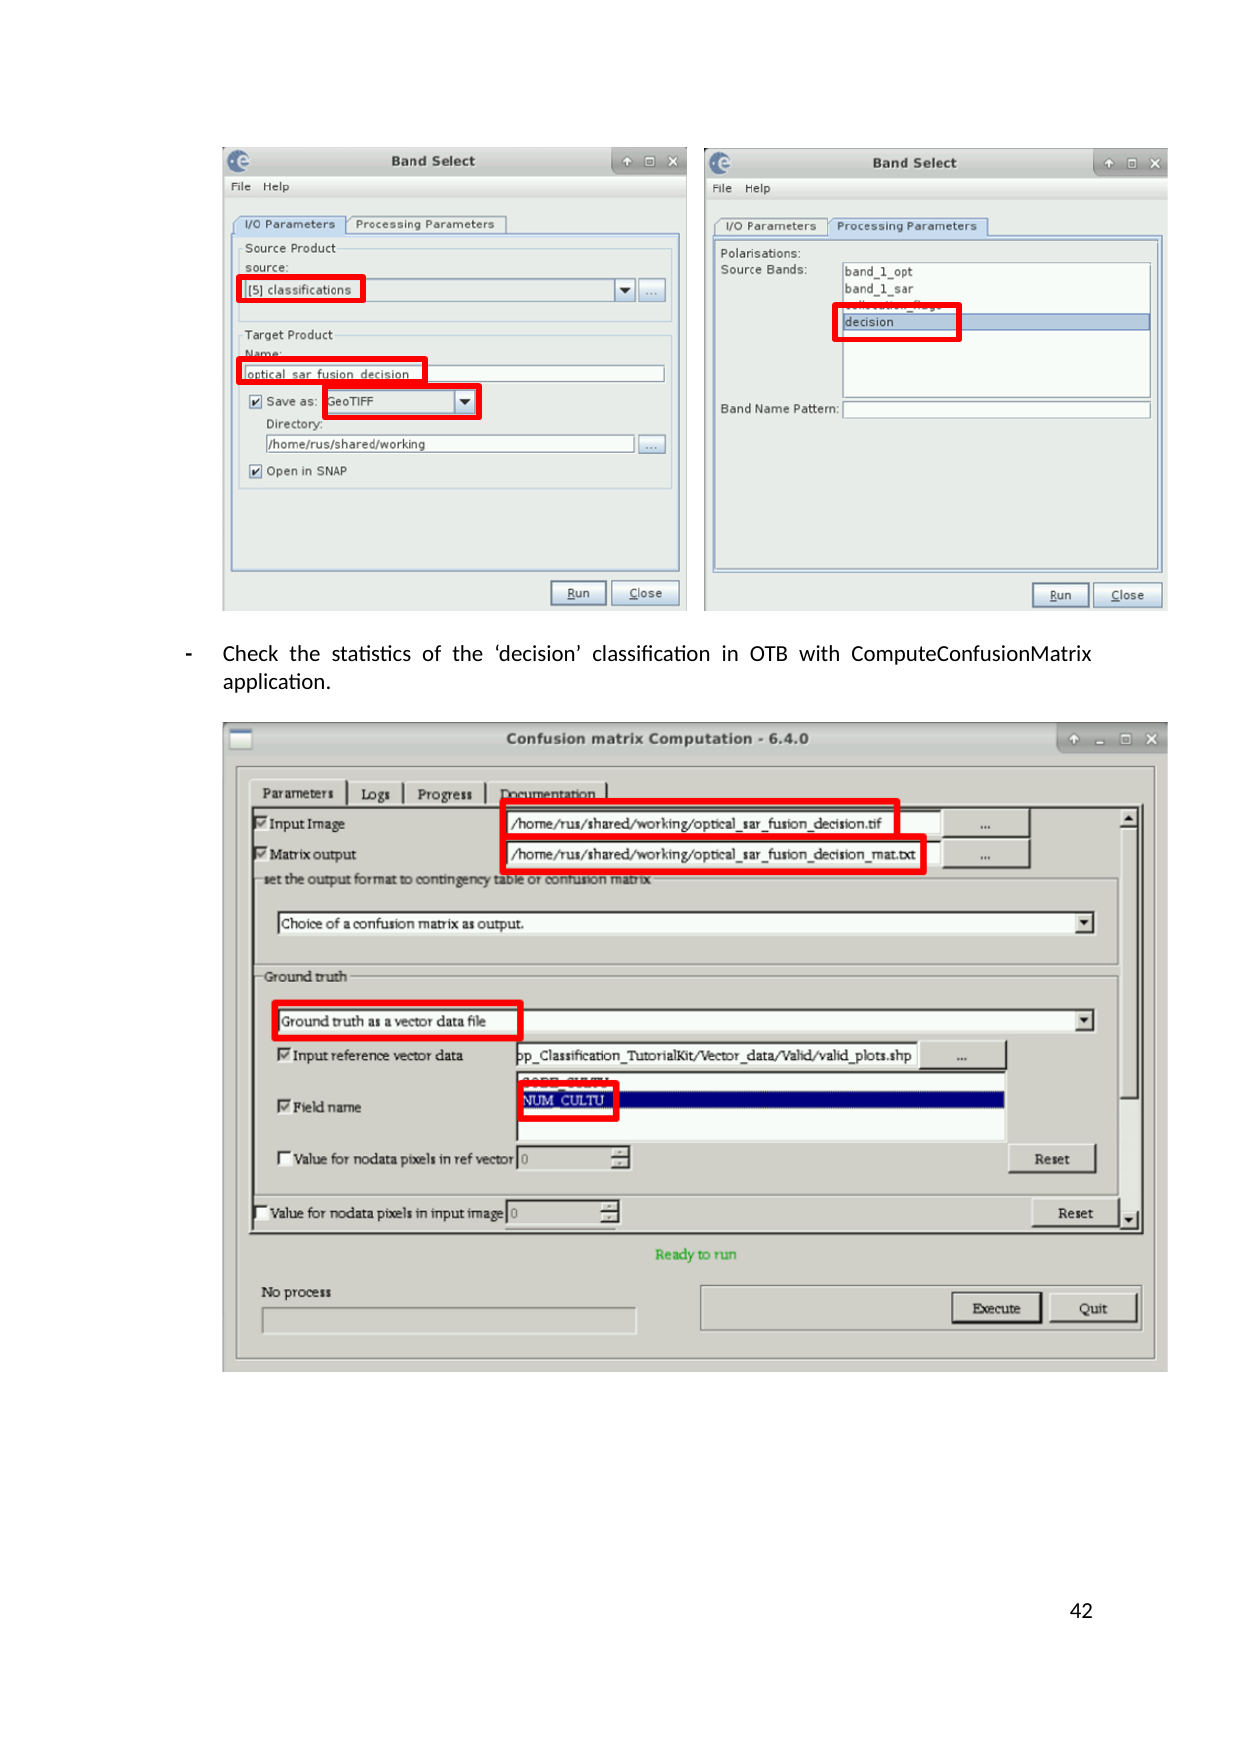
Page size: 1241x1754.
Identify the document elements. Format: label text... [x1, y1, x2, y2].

picture [222, 147, 1168, 611]
picture [222, 722, 1168, 1372]
list Check the statistics of the ‘decision’ classification in OTB with ComputeConfusionMatrix application. [185, 639, 1093, 695]
